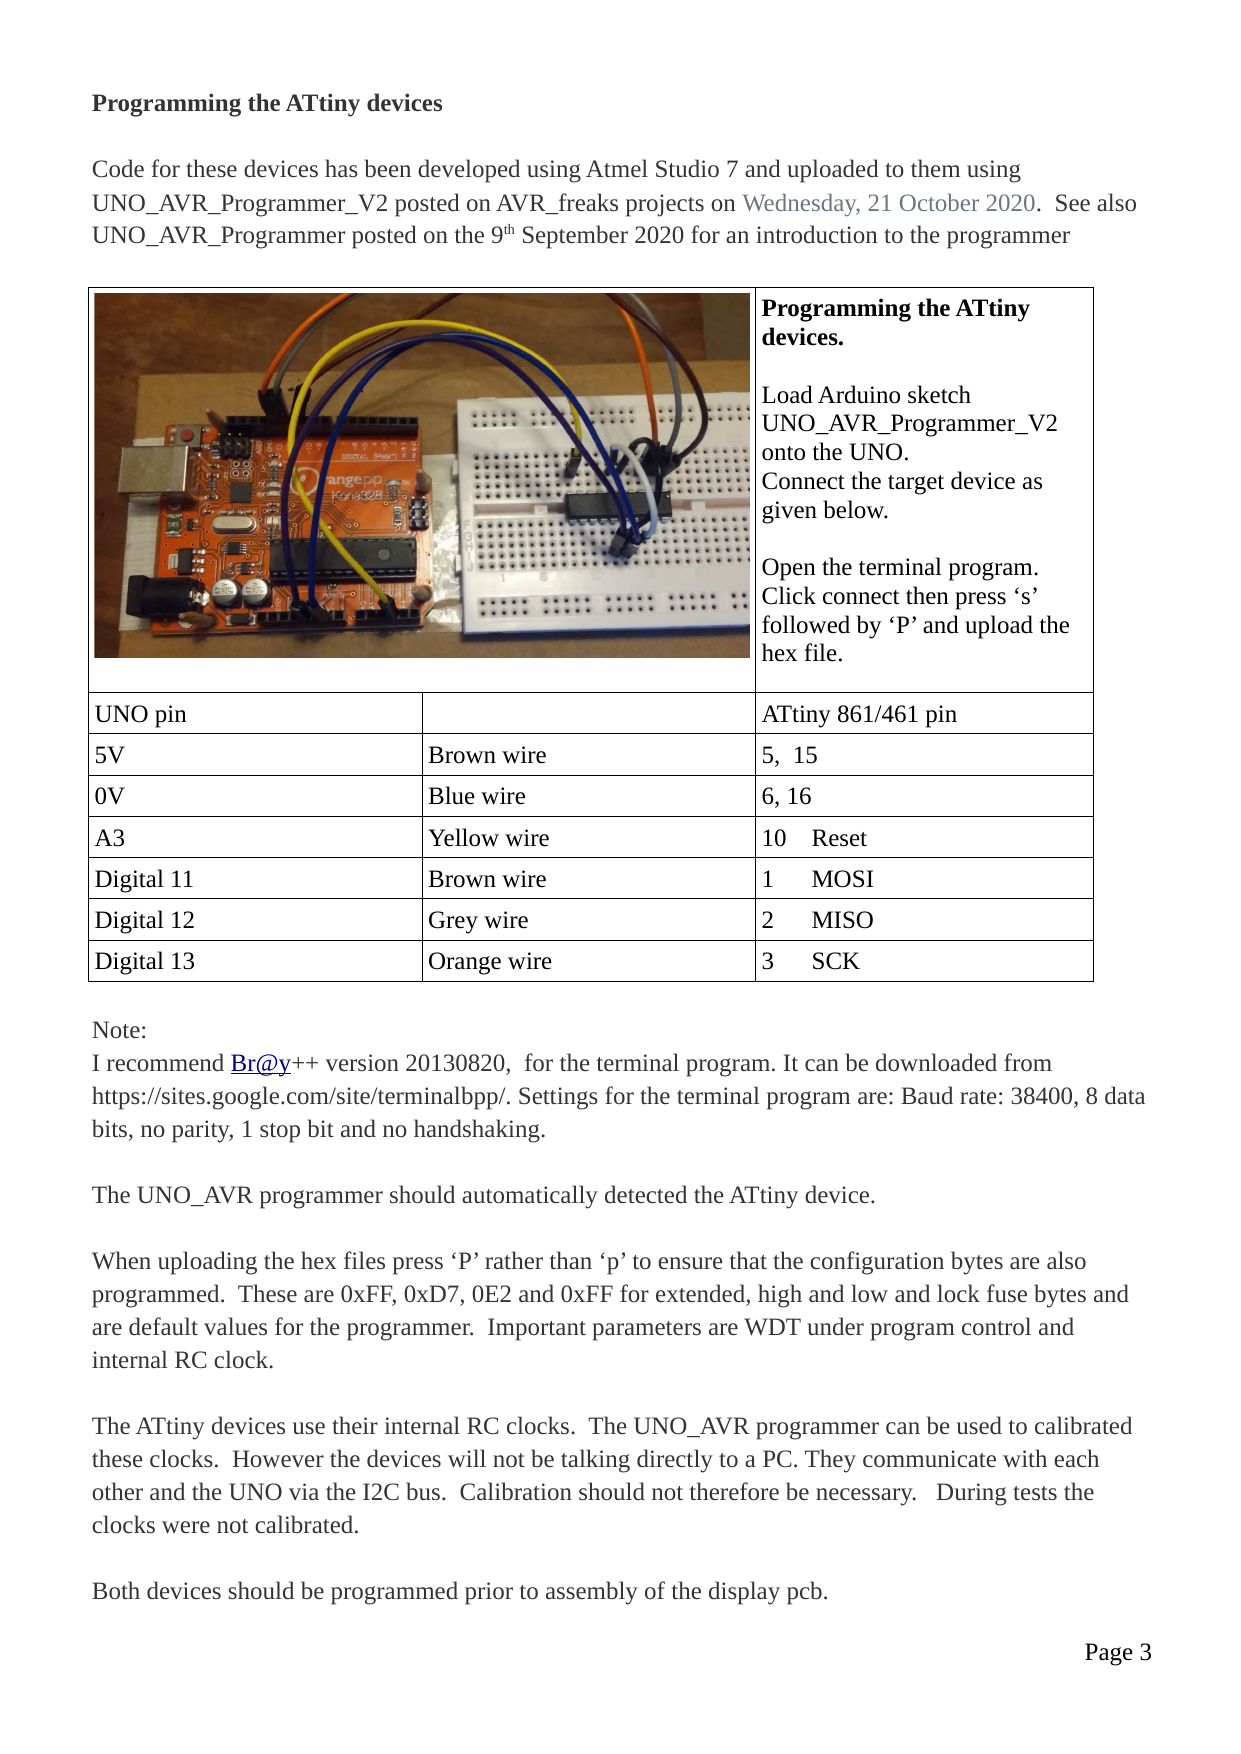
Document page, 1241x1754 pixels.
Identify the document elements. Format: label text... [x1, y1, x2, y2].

table_cell Digital 12 [89, 899, 422, 939]
table_cell 2 MISO [756, 899, 1093, 939]
table_cell 5V [89, 734, 422, 774]
table_cell Digital 13 [89, 941, 422, 981]
table_cell 1 MOSI [756, 858, 1093, 898]
table_cell Orange wire [423, 941, 755, 981]
table_cell 10 Reset [756, 817, 1093, 857]
table_cell 6, 16 [756, 776, 1093, 816]
table_cell ATtiny 861/461 pin [756, 693, 1093, 733]
table_cell 3 SCK [756, 941, 1093, 981]
text Code for these devices has been developed using Atmel Studio 7 and uploaded to them using [90, 154, 1152, 183]
table_cell Brown wire [423, 734, 755, 774]
table_cell A3 [89, 817, 422, 857]
table_cell Grey wire [423, 899, 755, 939]
table_cell Blue wire [423, 776, 755, 816]
table_cell UNO pin [89, 693, 422, 733]
table_cell 5, 15 [756, 734, 1093, 774]
text When uploading the hex files press ‘P’ rather than ‘p’ to ensure that the configuration bytes are also programmed. These are 0xFF, 0xD7, 0E2 and 0xFF for extended, high and low and lock fuse bytes and are default values for the programmer. Important parameters are WDT under program control and internal RC clock. [90, 1246, 1152, 1374]
table_cell [423, 693, 755, 733]
text Programming the ATtiny devices [88, 88, 1152, 117]
text The ATtiny devices use their internal RC clocks. The UNO_AVR programmer can be used to calibrated these clocks. However the devices will not be talking directly to a PC. They communicate with each other and the UNO via the I2C bus. Calibration should not therefore be necessary. During tests the clocks were not calibrated. [90, 1411, 1152, 1539]
table_cell Digital 11 [89, 858, 422, 898]
text Both devices should be programmed prior to assembly of the display pcb. [90, 1576, 1152, 1605]
table_header [89, 288, 755, 692]
table_cell 0V [89, 776, 422, 816]
table_header Programming the ATtiny devices. Load Arduino sketch UNO_AVR_Programmer_V2 onto the UNO. Connect the target device as given below. Open the terminal program. Click connect then press ‘s’ followed by ‘P’ and upload the hex file. [756, 288, 1093, 692]
table_cell Brown wire [423, 858, 755, 898]
text UNO_AVR_Programmer_V2 posted on AVR_freaks projects on Wednesday, 21 October 2020. See also UNO_AVR_Programmer posted on the 9th September 2020 for an introduction to the programmer [90, 188, 1152, 249]
picture [94, 293, 750, 658]
table_cell Yellow wire [423, 817, 755, 857]
text Note: [90, 982, 1152, 1044]
text The UNO_AVR programmer should automatically detected the ATtiny device. [90, 1180, 1152, 1209]
text I recommend Br@y++ version 20130820, for the terminal program. It can be downloaded from https://sites.google.com/site/terminalbpp/. Settings for the terminal program are: Baud rate: 38400, 8 data bits, no parity, 1 stop bit and no handshaking. [90, 1048, 1152, 1143]
